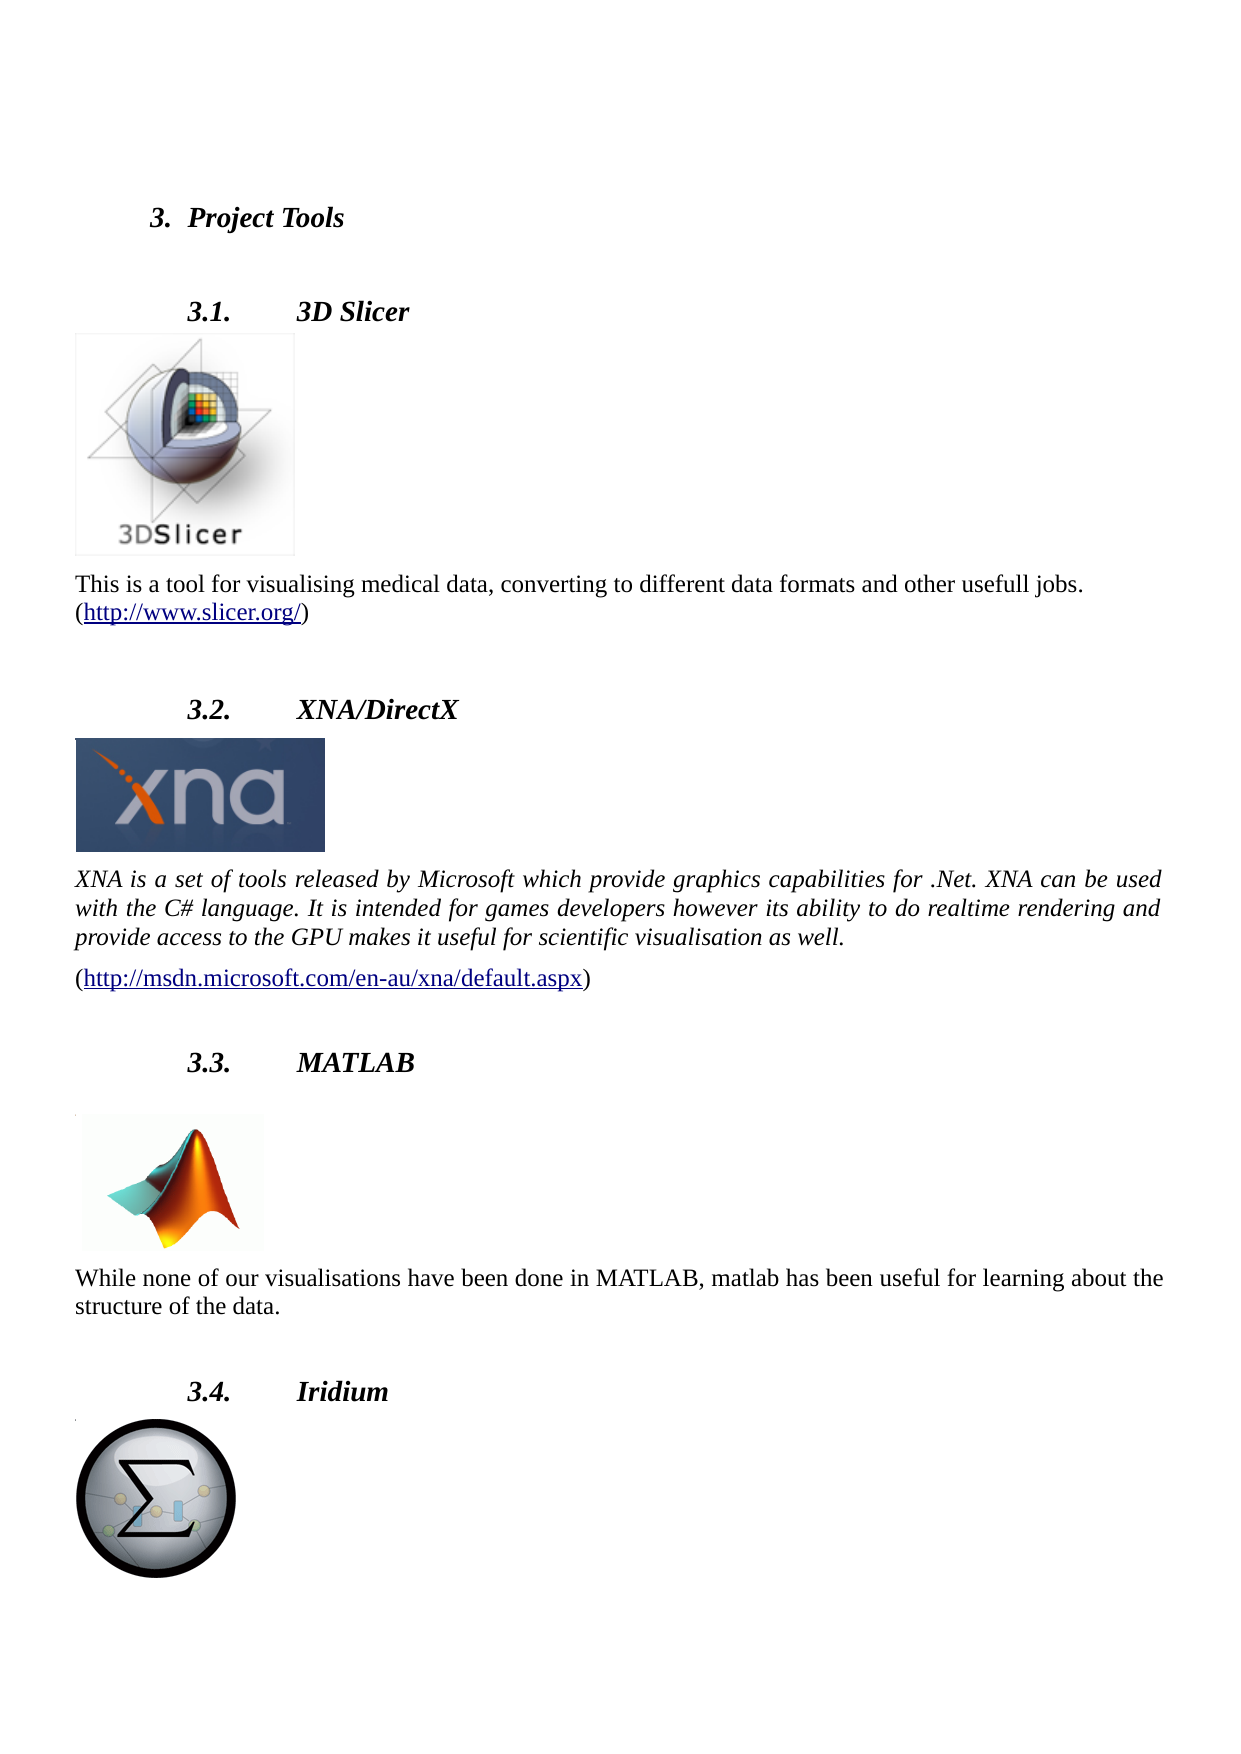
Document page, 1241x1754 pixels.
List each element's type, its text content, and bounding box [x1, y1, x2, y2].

text While none of our visualisations have been done in MATLAB, matlab has been useful for learning about the structure of the data. [75, 1263, 1165, 1320]
picture [75, 738, 325, 852]
subtitle Project Tools [150, 201, 1165, 234]
subtitle MATLAB [187, 1045, 1165, 1079]
subtitle XNA/DirectX [187, 692, 1165, 726]
picture [75, 333, 295, 556]
text XNA is a set of tools released by Microsoft which provide graphics capabilities for .Net. XNA can be used with the C# language. It is intended for games developers however its ability to do realtime rendering and provide access to the GPU makes it useful for scientific visualisation as well. [75, 864, 1165, 950]
picture [82, 1114, 264, 1251]
text (http://msdn.microsoft.com/en-au/xna/default.aspx) [75, 963, 1165, 992]
picture [75, 1419, 236, 1578]
subtitle Iridium [187, 1374, 1165, 1407]
subtitle 3D Slicer [187, 294, 1165, 328]
text This is a tool for visualising medical data, converting to different data formats and other usefull jobs. (http://www.slicer.org/) [75, 569, 1165, 626]
